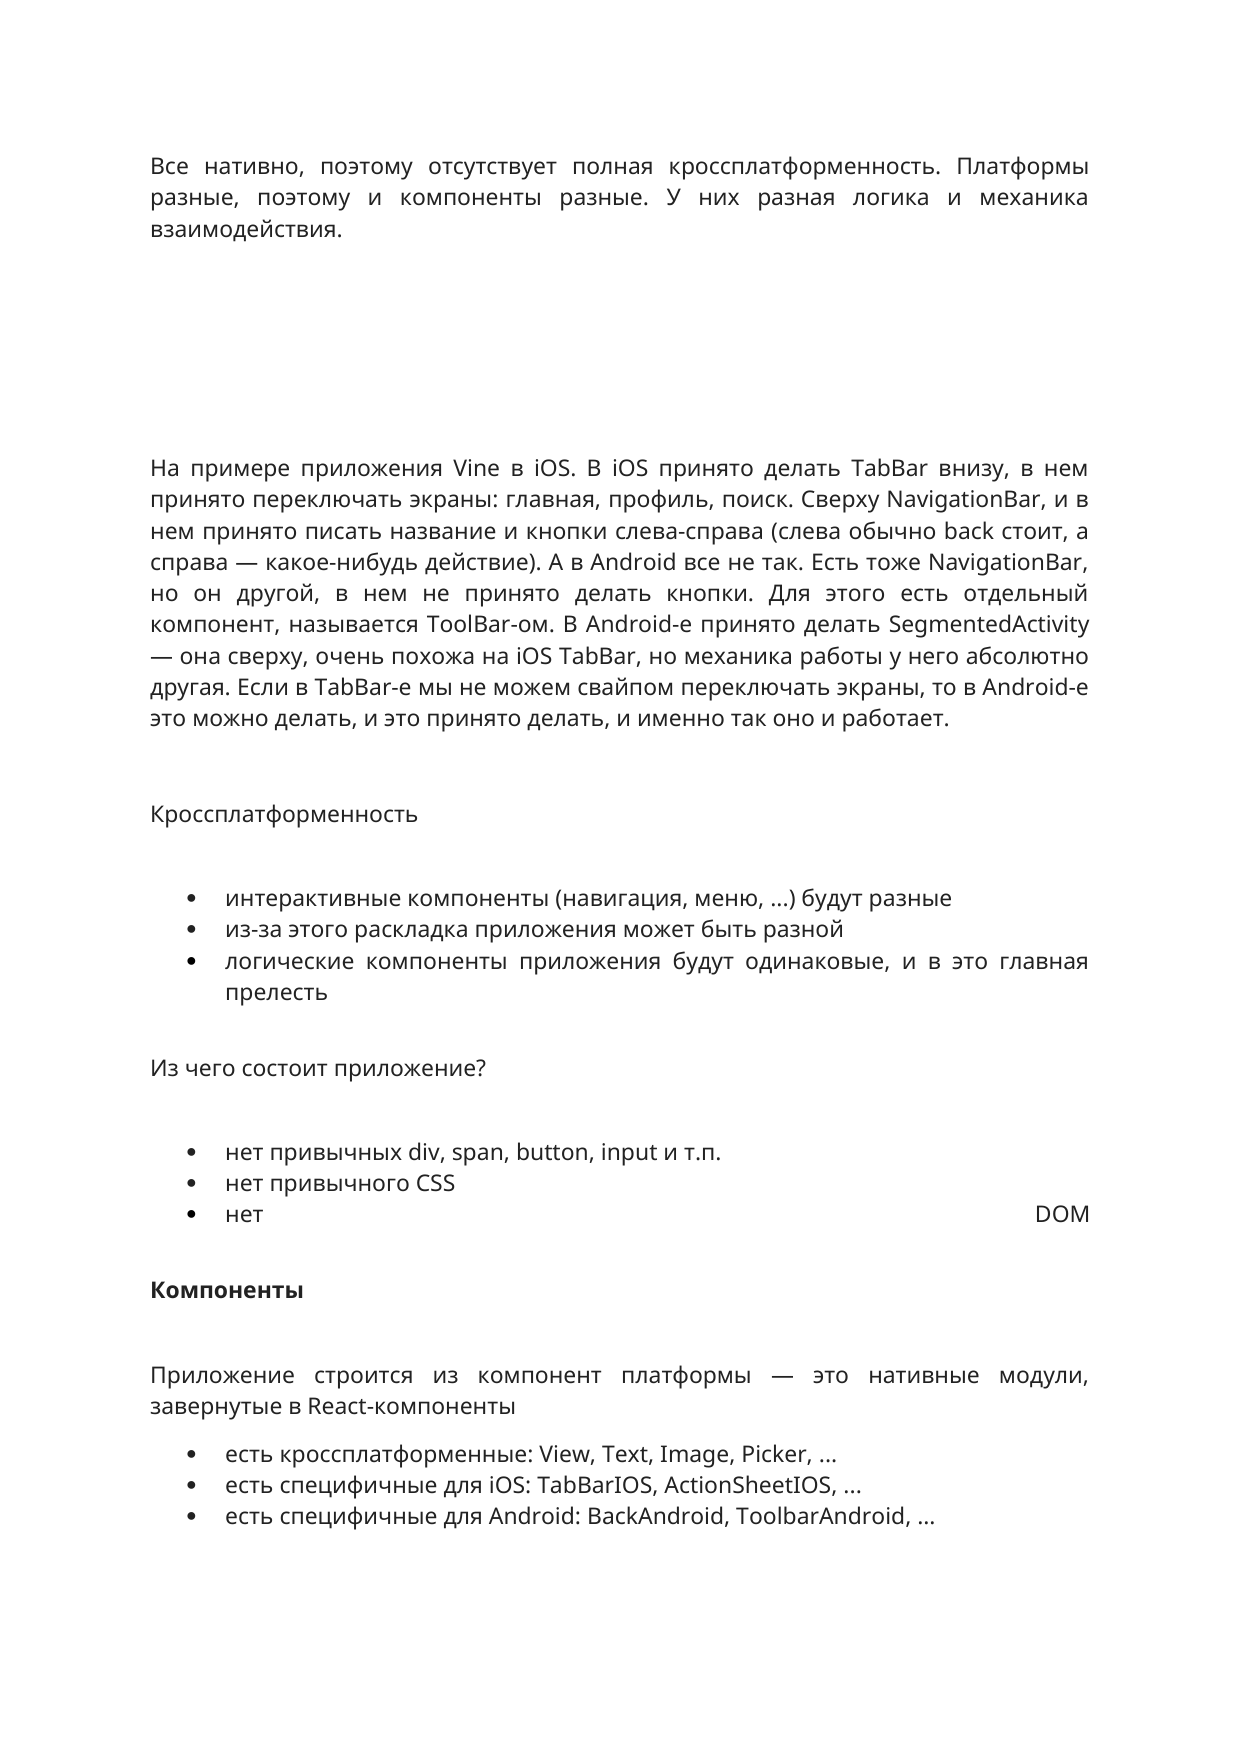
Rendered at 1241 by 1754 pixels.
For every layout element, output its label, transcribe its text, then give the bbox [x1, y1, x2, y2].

list есть кроссплатформенные: View, Text, Image, Picker, ... [187, 1438, 1090, 1469]
text Все нативно, поэтому отсутствует полная кроссплатформенность. Платформы разные, поэтому и компоненты разные. У них разная логика и механика взаимодействия. [150, 150, 1090, 244]
subtitle Кроссплатформенность [150, 798, 1090, 829]
list логические компоненты приложения будут одинаковые, и в это главная прелесть [187, 944, 1090, 1035]
list из-за этого раскладка приложения может быть разной [187, 913, 1090, 944]
list нет DOM [187, 1198, 1090, 1258]
list интерактивные компоненты (навигация, меню, ...) будут разные [187, 882, 1090, 913]
subtitle Из чего состоит приложение? [150, 1052, 1090, 1083]
subtitle Компоненты [150, 1274, 1090, 1306]
list нет привычного CSS [187, 1167, 1090, 1198]
text Приложение строится из компонент платформы — это нативные модули, завернутые в React-компоненты [150, 1358, 1090, 1421]
text На примере приложения Vine в iOS. В iOS принято делать TabBar внизу, в нем принято переключать экраны: главная, профиль, поиск. Сверху NavigationBar, и в нем принято писать название и кнопки слева-справа (слева обычно back стоит, а справа — какое-нибудь действие). А в Android все не так. Есть тоже NavigationBar, но он другой, в нем не принято делать кнопки. Для этого есть отдельный компонент, называется ToolBar-ом. В Android-е принято делать SegmentedActivity — она сверху, очень похожа на iOS TabBar, но механика работы у него абсолютно другая. Если в TabBar-е мы не можем свайпом переключать экраны, то в Android-е это можно делать, и это принято делать, и именно так оно и работает. [150, 452, 1090, 733]
list есть специфичные для iOS: TabBarIOS, ActionSheetIOS, ... [187, 1469, 1090, 1500]
list есть специфичные для Android: BackAndroid, ToolbarAndroid, … [187, 1500, 1090, 1531]
list нет привычных div, span, button, input и т.п. [187, 1136, 1090, 1167]
